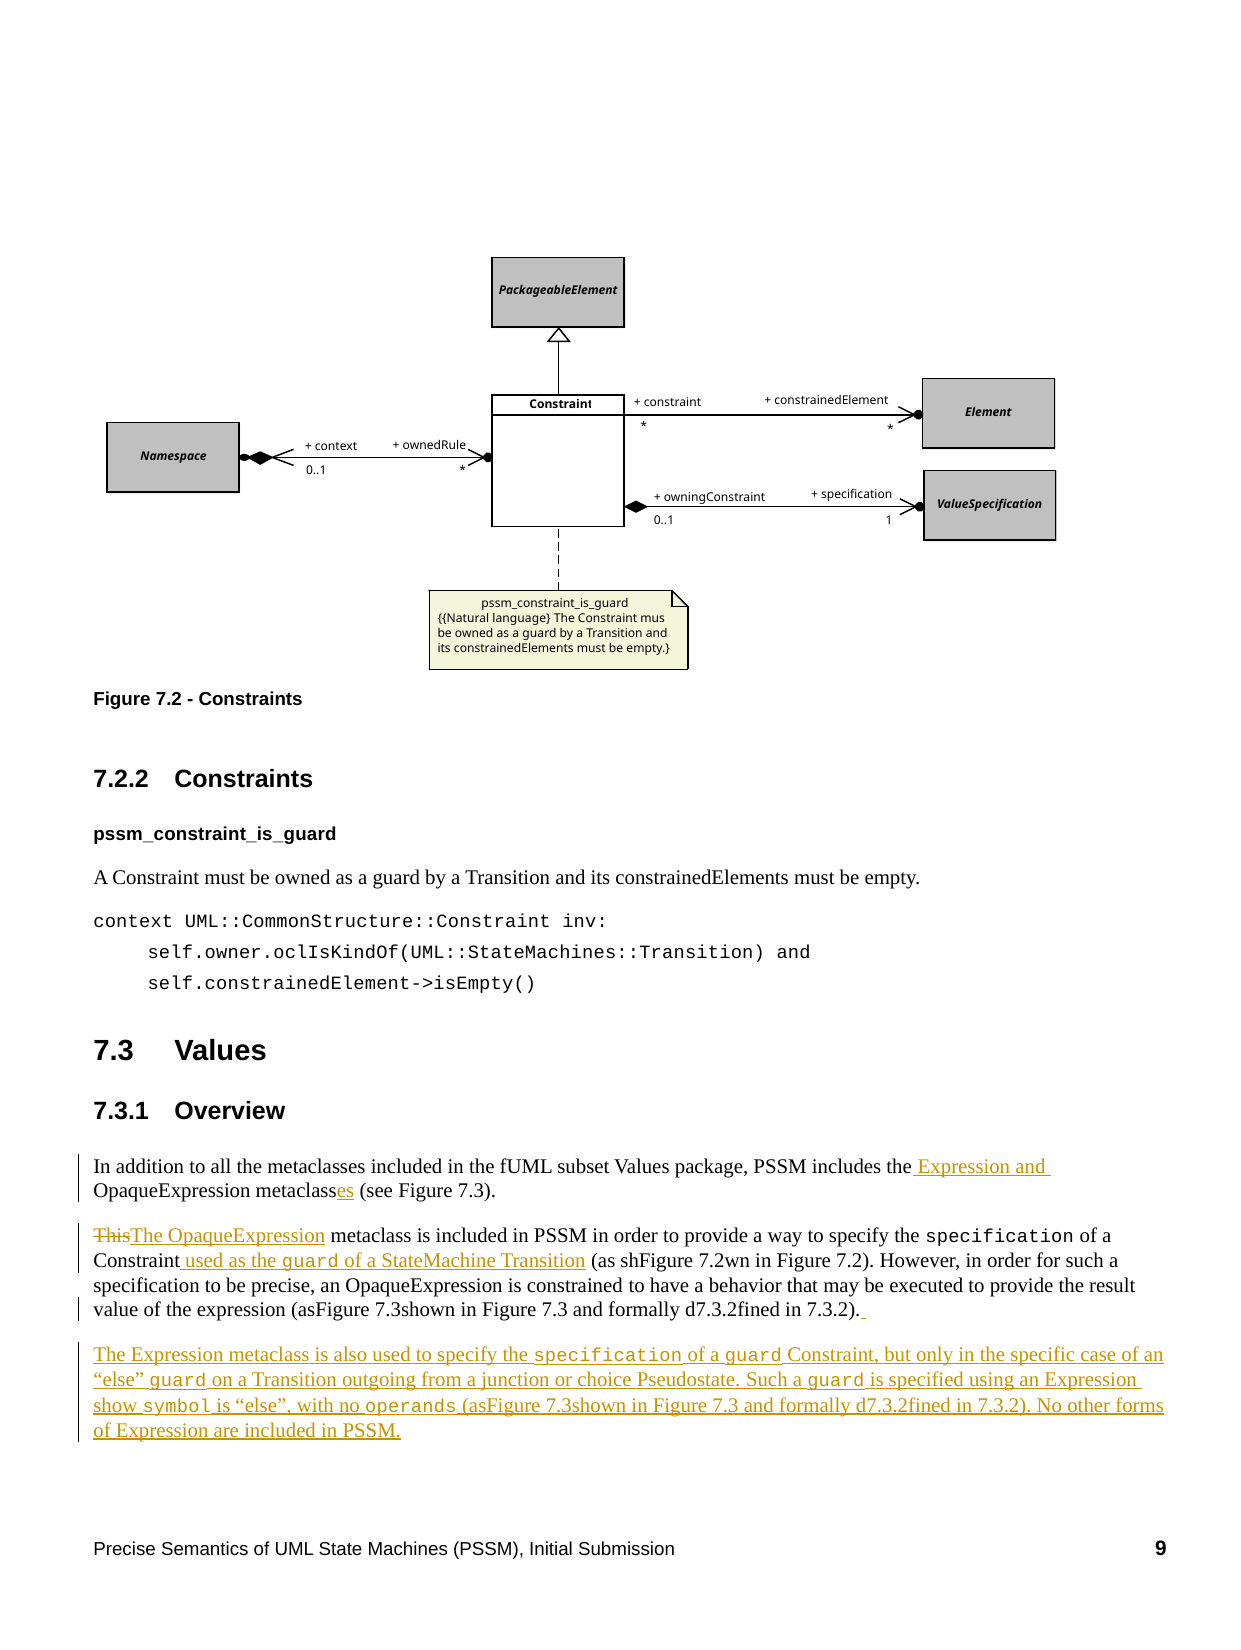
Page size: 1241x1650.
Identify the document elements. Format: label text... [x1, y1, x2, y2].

text self.constrainedElement->isEmpty() [93, 972, 1164, 995]
subtitle Values [93, 1031, 1164, 1066]
text In addition to all the metaclasses included in the fUML subset Values package, PSSM includes the Expression and OpaqueExpression metaclasses (see Figure 7.3). [93, 1154, 1164, 1202]
text Figure 7.2 - Constraints [93, 243, 1164, 709]
text A Constraint must be owned as a guard by a Transition and its constrainedElements must be empty. [93, 865, 1164, 889]
subtitle Overview [93, 1095, 1164, 1124]
text The Expression metaclass is also used to specify the specification of a guard Constraint, but only in the specific case of an “else” guard on a Transition outgoing from a junction or choice Pseudostate. Such a guard is specified using an Expression show symbol is “else”, with no operands (asFigure 7.3shown in Figure 7.3 and formally d7.3.2fined in 7.3.2). No other forms [93, 1342, 1164, 1414]
subtitle pssm_constraint_is_guard [93, 822, 1164, 844]
subtitle Constraints [93, 764, 1164, 793]
text The OpaqueExpression metaclass is included in PSSM in order to provide a way to specify the specification of a Constraint used as the guard of a StateMachine Transition (as shFigure 7.2wn in Figure 7.2). However, in order for such a specification to be precise, an OpaqueExpression is constrained to have a behavior that may be executed to provide the result value of the expression (asFigure 7.3shown in Figure 7.3 and formally d7.3.2fined in 7.3.2). [93, 1223, 1164, 1321]
text self.owner.oclIsKindOf(UML::StateMachines::Transition) and [93, 941, 1164, 964]
text context UML::CommonStructure::Constraint inv: [93, 910, 1164, 933]
text of Expression are included in PSSM. [93, 1415, 1164, 1442]
